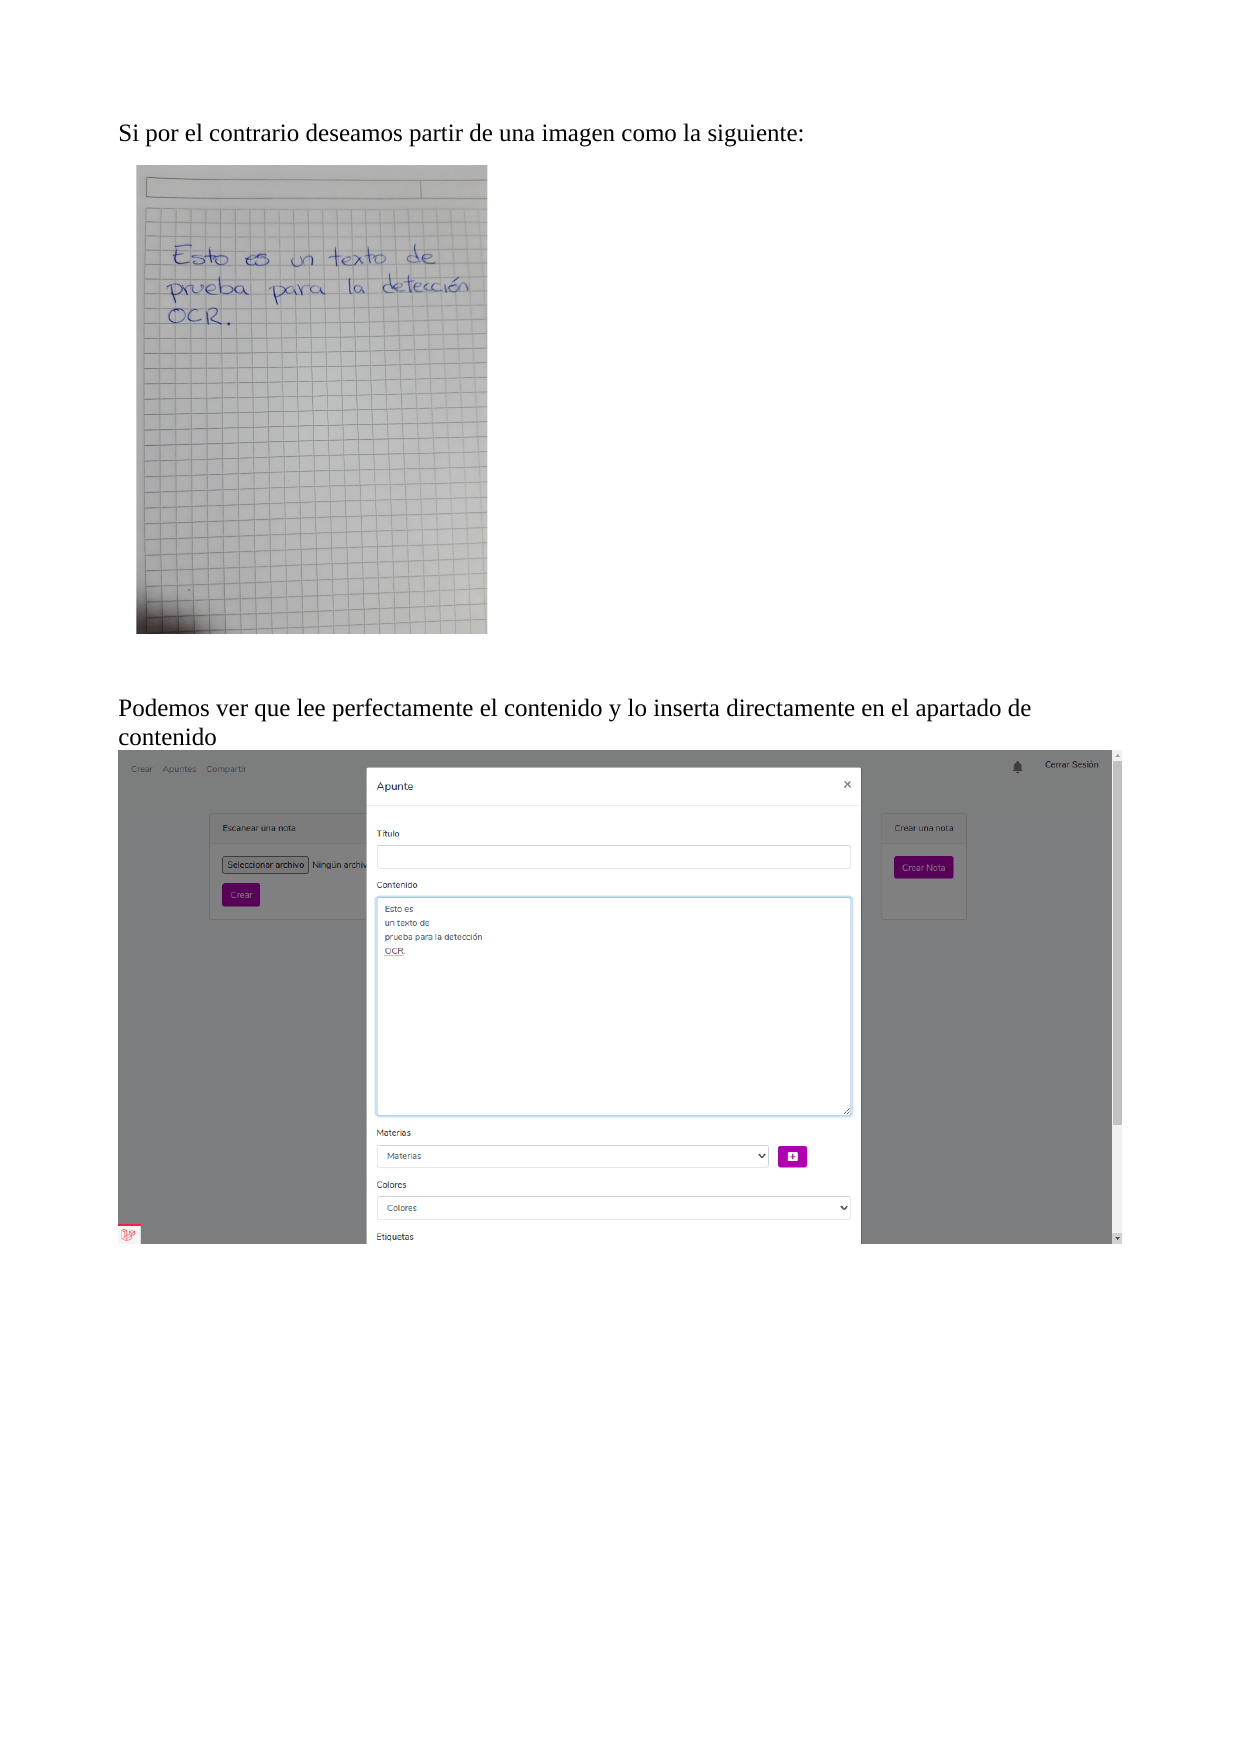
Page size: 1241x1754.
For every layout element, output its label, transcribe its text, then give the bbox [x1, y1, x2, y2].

picture [136, 165, 488, 634]
text Podemos ver que lee perfectamente el contenido y lo inserta directamente en el apartado de contenido [118, 693, 1122, 750]
text Si por el contrario deseamos partir de una imagen como la siguiente: [118, 118, 1122, 147]
picture [118, 750, 1123, 1244]
